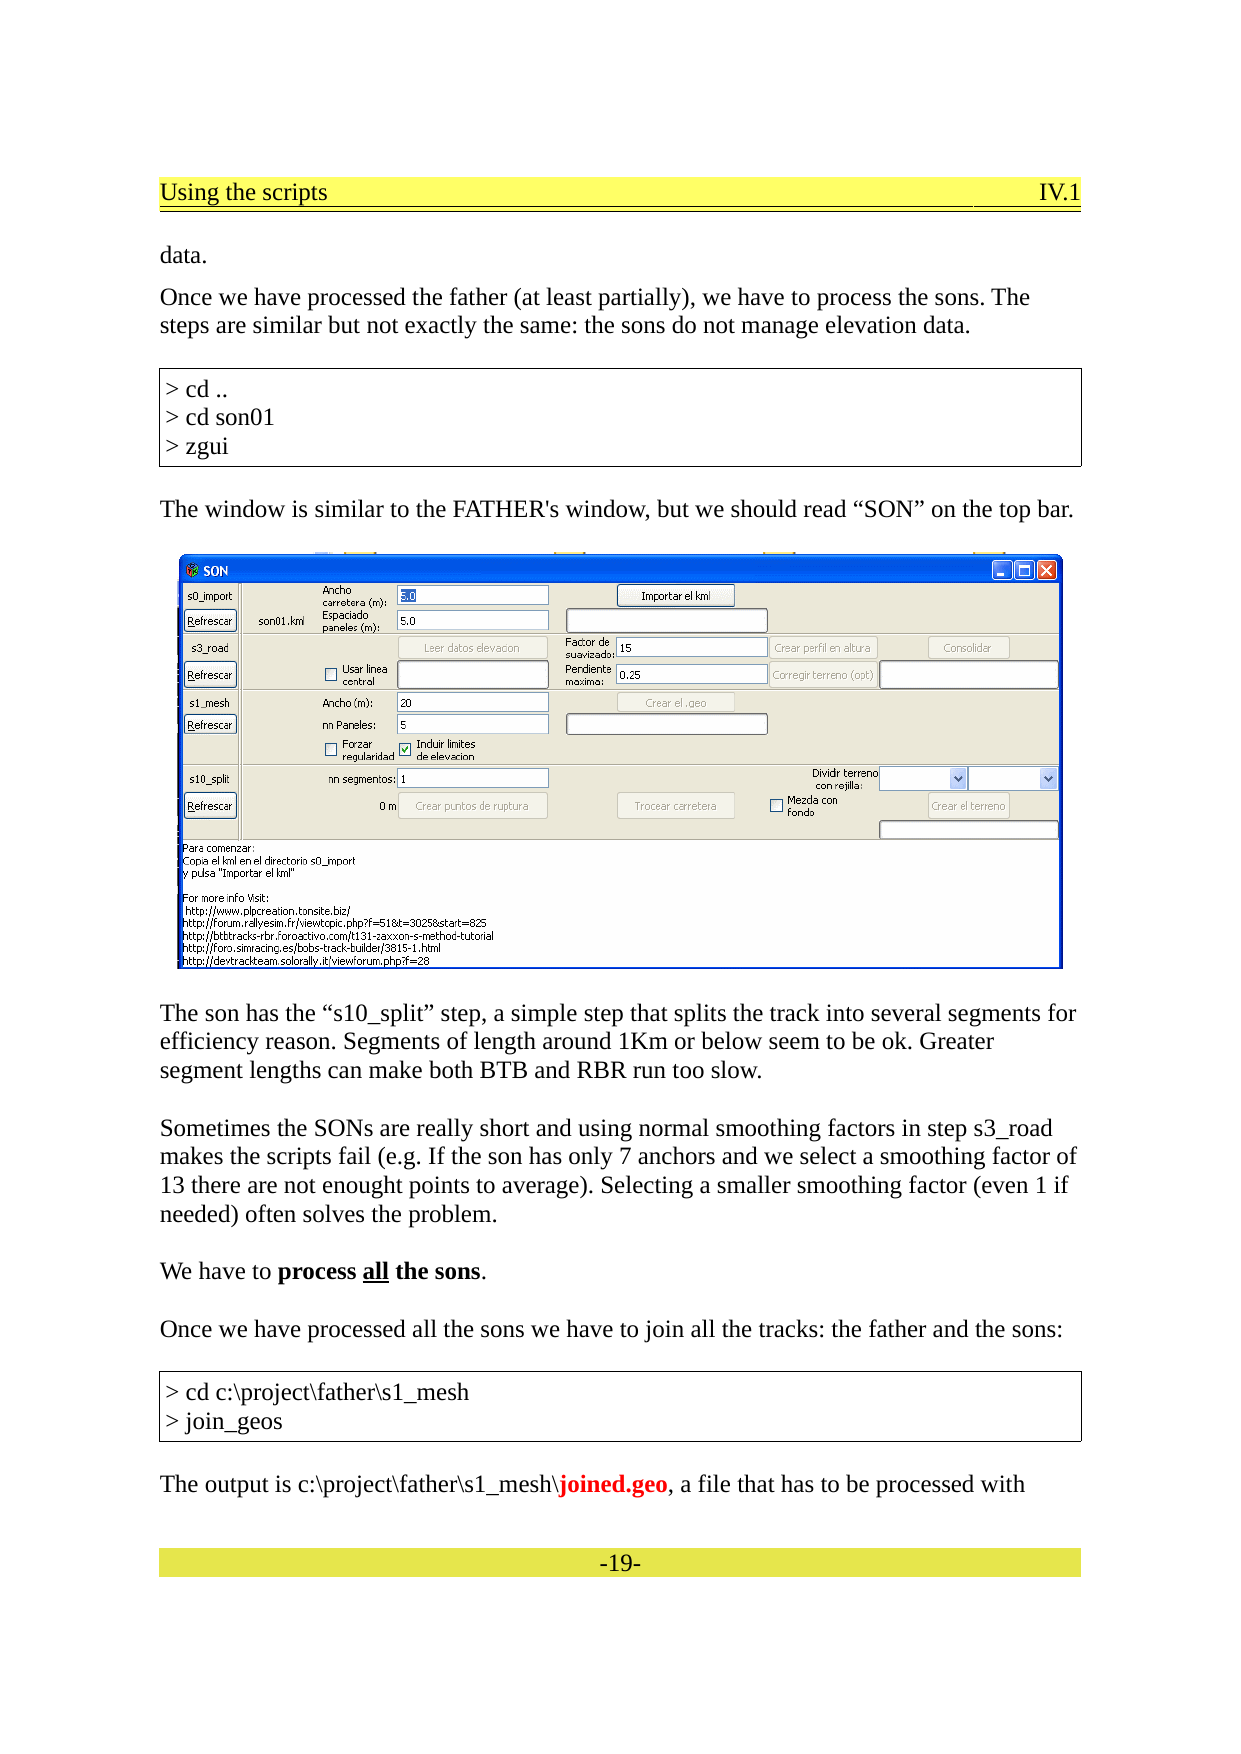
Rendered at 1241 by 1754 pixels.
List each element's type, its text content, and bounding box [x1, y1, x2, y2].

table_header > cd c:\project\father\s1_mesh > join_geos [160, 1372, 1081, 1441]
text We have to process all the sons. [159, 1256, 1081, 1285]
text Once we have processed all the sons we have to join all the tracks: the father and the sons: [159, 1314, 1081, 1343]
text Once we have processed the father (at least partially), we have to process the sons. The steps are similar but not exactly the same: the sons do not manage elevation data. [159, 282, 1081, 339]
text Sometimes the SONs are really short and using normal smoothing factors in step s3_road makes the scripts fail (e.g. If the son has only 7 anchors and we select a smoothing factor of 13 there are not enought points to average). Selecting a smaller smoothing factor (even 1 if needed) often solves the problem. [159, 1113, 1081, 1228]
text data. [159, 240, 1081, 269]
text The output is c:\project\father\s1_mesh\joined.geo, a file that has to be processed with [159, 1469, 1081, 1498]
picture [177, 552, 1063, 969]
text The son has the “s10_split” step, a simple step that splits the track into several segments for efficiency reason. Segments of length around 1Km or below seem to be ok. Greater segment lengths can make both BTB and RBR run too slow. [159, 998, 1081, 1084]
text The window is similar to the FATHER's window, but we should read “SON” on the top bar. [159, 494, 1081, 523]
table_header > cd .. > cd son01 > zgui [160, 369, 1081, 466]
